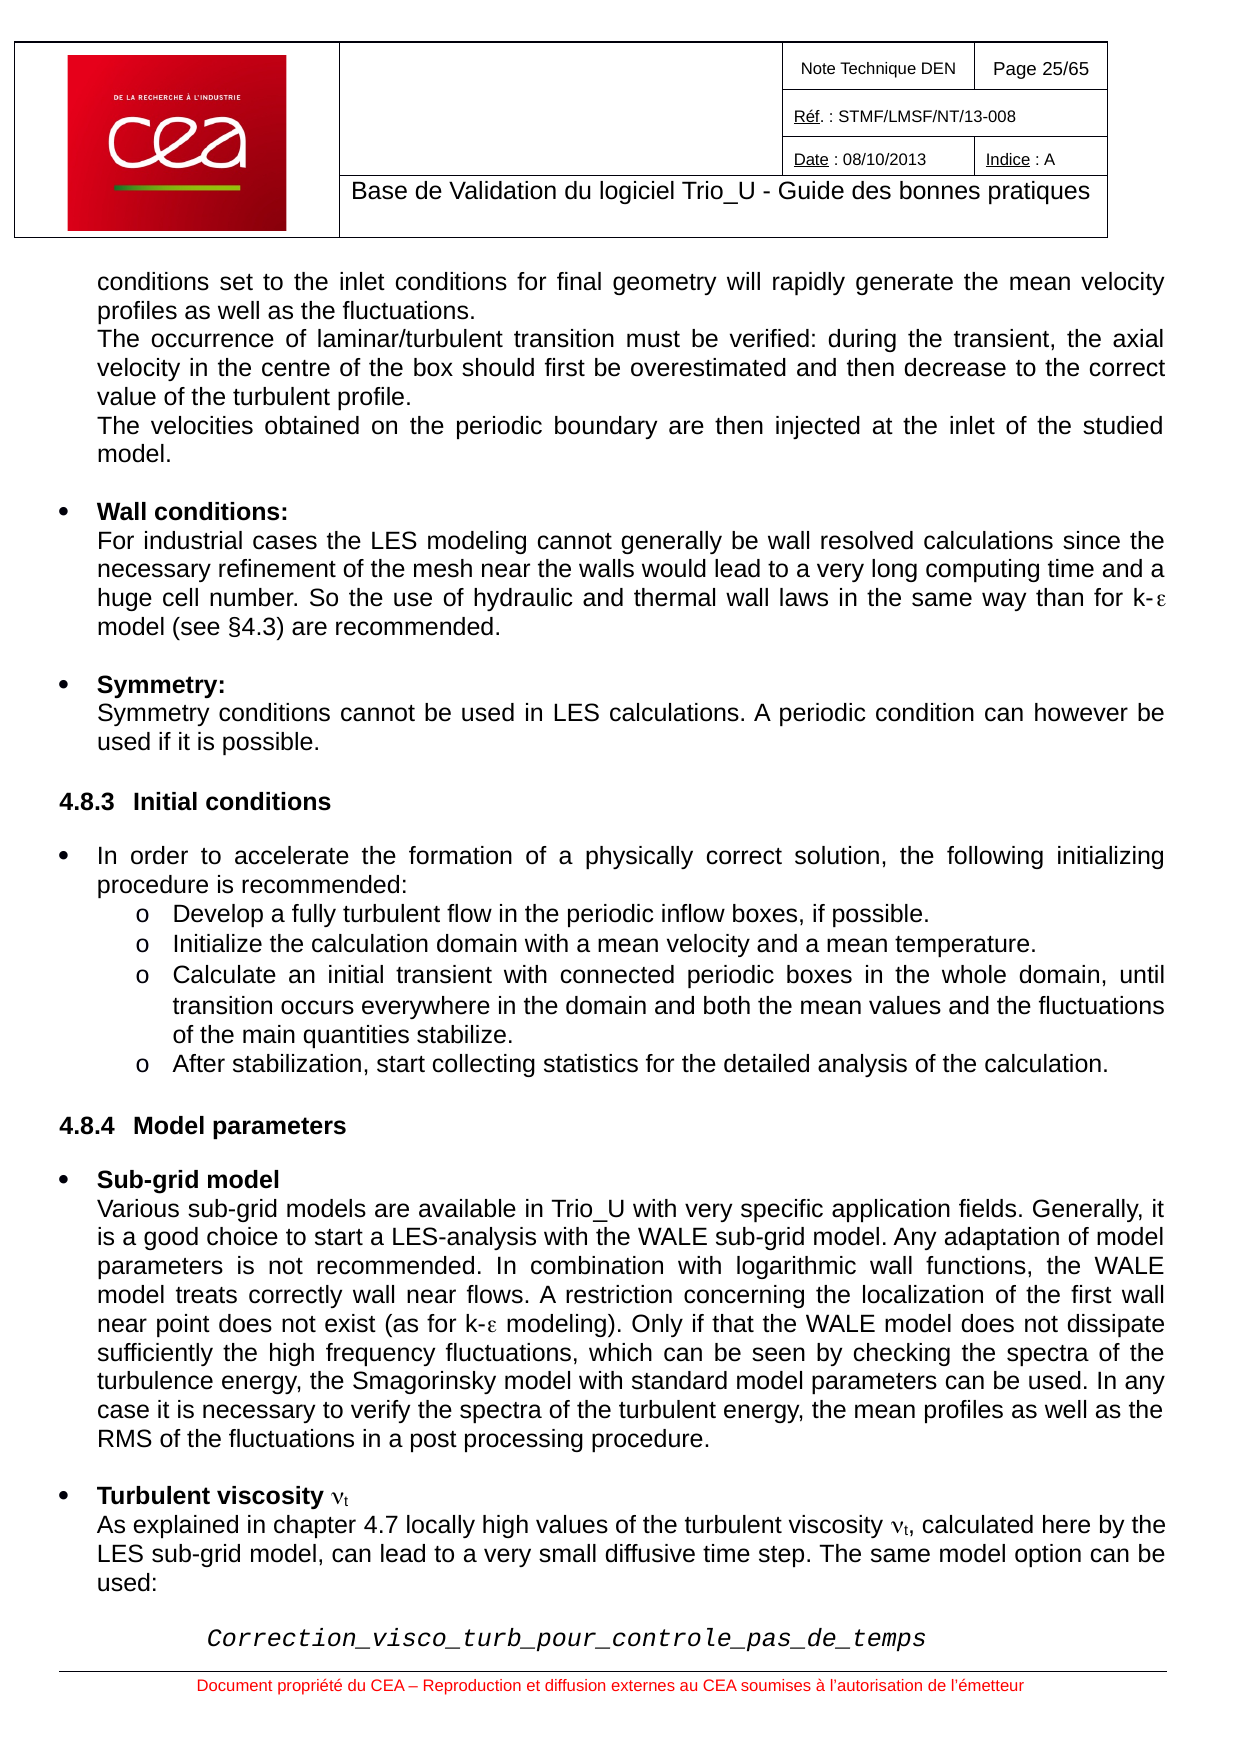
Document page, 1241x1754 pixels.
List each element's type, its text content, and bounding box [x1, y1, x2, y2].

text Various sub-grid models are available in Trio_U with very specific application fields. Generally, it is a good choice to start a LES-analysis with the WALE sub-grid model. Any adaptation of model parameters is not recommended. In combination with logarithmic wall functions, the WALE model treats correctly wall near flows. A restriction concerning the localization of the first wall near point does not exist (as for k- modeling). Only if that the WALE model does not dissipate sufficiently the high frequency fluctuations, which can be seen by checking the spectra of the turbulence energy, the Smagorinsky model with standard model parameters can be used. In any case it is necessary to verify the spectra of the turbulent energy, the mean profiles as well as the RMS of the fluctuations in a post processing procedure. [97, 1194, 1167, 1452]
list Develop a fully turbulent flow in the periodic inflow boxes, if possible. [135, 898, 1167, 929]
text conditions set to the inlet conditions for final geometry will rapidly generate the mean velocity profiles as well as the fluctuations. [97, 267, 1167, 324]
subtitle Initial conditions [59, 787, 1167, 816]
text The velocities obtained on the periodic boundary are then injected at the inlet of the studied model. [97, 411, 1167, 468]
text For industrial cases the LES modeling cannot generally be wall resolved calculations since the necessary refinement of the mesh near the walls would lead to a very long computing time and a huge cell number. So the use of hydraulic and thermal wall laws in the same way than for k- model (see §4.3) are recommended. [97, 526, 1167, 641]
list Calculate an initial transient with connected periodic boxes in the whole domain, until transition occurs everywhere in the domain and both the mean values and the fluctuations of the main quantities stabilize. [135, 960, 1167, 1049]
list After stabilization, start collecting statistics for the detailed analysis of the calculation. [135, 1049, 1167, 1080]
text The occurrence of laminar/turbulent transition must be verified: during the transient, the axial velocity in the centre of the box should first be overestimated and then decrease to the correct value of the turbulent profile. [97, 324, 1167, 411]
list Initialize the calculation domain with a mean velocity and a mean temperature. [135, 929, 1167, 960]
subtitle Model parameters [59, 1111, 1167, 1140]
text Symmetry conditions cannot be used in LES calculations. A periodic condition can however be used if it is possible. [97, 698, 1167, 756]
text Correction_visco_turb_pour_controle_pas_de_temps [97, 1625, 1167, 1653]
text As explained in chapter 4.7 locally high values of the turbulent viscosity t, calculated here by the LES sub-grid model, can lead to a very small diffusive time step. The same model option can be used: [97, 1510, 1167, 1596]
picture [67, 55, 287, 231]
list Turbulent viscosity t [59, 1481, 1167, 1510]
list In order to accelerate the formation of a physically correct solution, the following initializing procedure is recommended: [59, 841, 1167, 898]
list Sub-grid model [59, 1165, 1167, 1194]
list Wall conditions: [59, 497, 1167, 526]
list Symmetry: [59, 669, 1167, 698]
